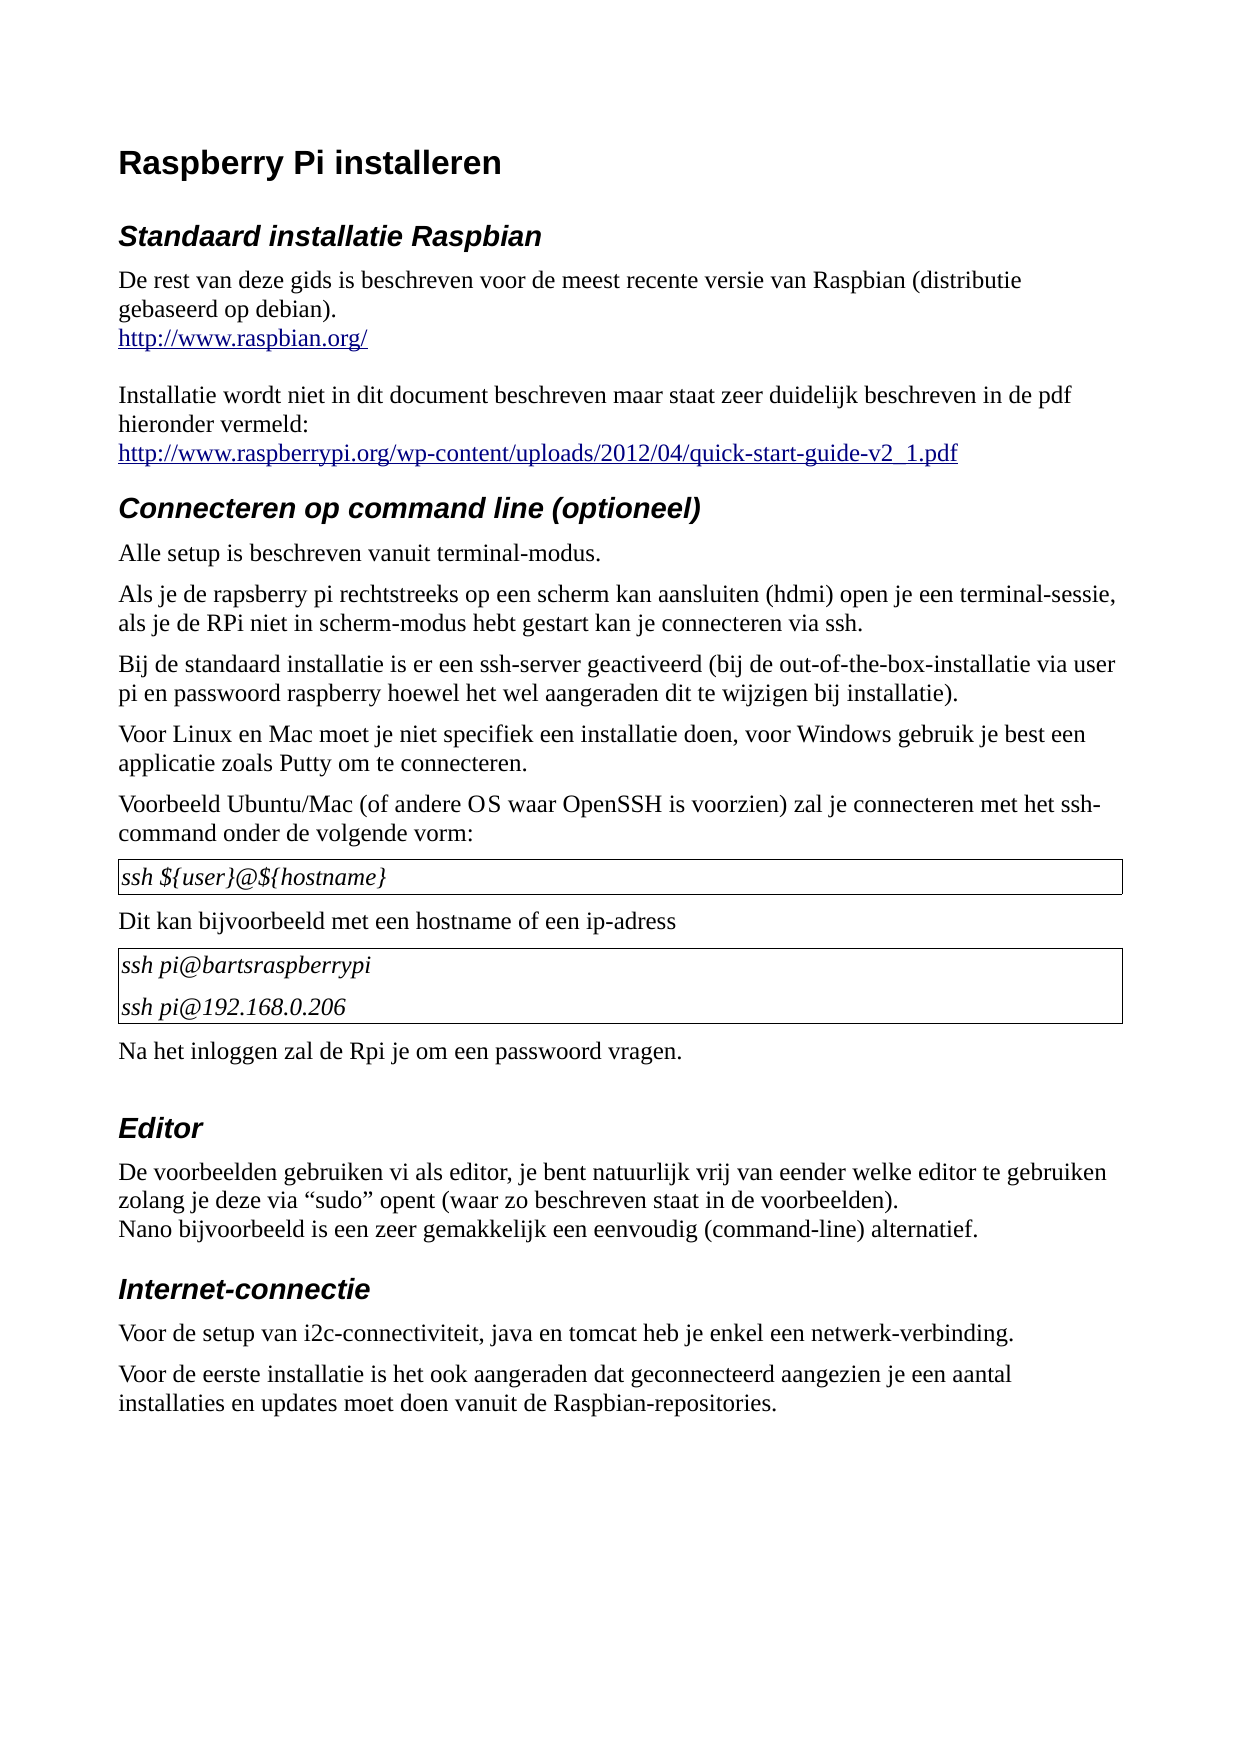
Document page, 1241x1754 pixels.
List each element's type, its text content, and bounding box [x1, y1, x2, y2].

text Voor de setup van i2c-connectiviteit, java en tomcat heb je enkel een netwerk-verbinding. [118, 1318, 1122, 1347]
text Na het inloggen zal de Rpi je om een passwoord vragen. [118, 1036, 1122, 1065]
subtitle Standaard installatie Raspbian [118, 219, 1122, 253]
text Nano bijvoorbeeld is een zeer gemakkelijk een eenvoudig (command-line) alternatief. [118, 1214, 1122, 1243]
text ssh pi@192.168.0.206 [119, 989, 1122, 1023]
subtitle Connecteren op command line (optioneel) [118, 492, 1122, 525]
subtitle Raspberry Pi installeren [118, 143, 1122, 182]
text Als je de rapsberry pi rechtstreeks op een scherm kan aansluiten (hdmi) open je een terminal-sessie, als je de RPi niet in scherm-modus hebt gestart kan je connecteren via ssh. [118, 579, 1122, 636]
text Installatie wordt niet in dit document beschreven maar staat zeer duidelijk beschreven in de pdf hieronder vermeld: [118, 380, 1122, 438]
text De voorbeelden gebruiken vi als editor, je bent natuurlijk vrij van eender welke editor te gebruiken zolang je deze via “sudo” opent (waar zo beschreven staat in de voorbeelden). [118, 1157, 1122, 1214]
text Editor [118, 1111, 1122, 1144]
text http://www.raspbian.org/ [118, 323, 1122, 352]
text Internet-connectie [118, 1272, 1122, 1305]
text De rest van deze gids is beschreven voor de meest recente versie van Raspbian (distributie gebaseerd op debian). [118, 265, 1122, 323]
text ssh ${user}@${hostname} [119, 860, 1122, 894]
text Voor Linux en Mac moet je niet specifiek een installatie doen, voor Windows gebruik je best een applicatie zoals Putty om te connecteren. [118, 719, 1122, 776]
text Voor de eerste installatie is het ook aangeraden dat geconnecteerd aangezien je een aantal installaties en updates moet doen vanuit de Raspbian-repositories. [118, 1359, 1122, 1417]
text Alle setup is beschreven vanuit terminal-modus. [118, 538, 1122, 566]
text http://www.raspberrypi.org/wp-content/uploads/2012/04/quick-start-guide-v2_1.pdf [118, 438, 1122, 467]
text ssh pi@bartsraspberrypi [119, 949, 1122, 979]
text Dit kan bijvoorbeeld met een hostname of een ip-adress [118, 906, 1122, 935]
text Bij de standaard installatie is er een ssh-server geactiveerd (bij de out-of-the-box-installatie via user pi en passwoord raspberry hoewel het wel aangeraden dit te wijzigen bij installatie). [118, 649, 1122, 706]
text Voorbeeld Ubuntu/Mac (of andere O S waar OpenSSH is voorzien) zal je connecteren met het ssh-command onder de volgende vorm: [118, 789, 1122, 846]
